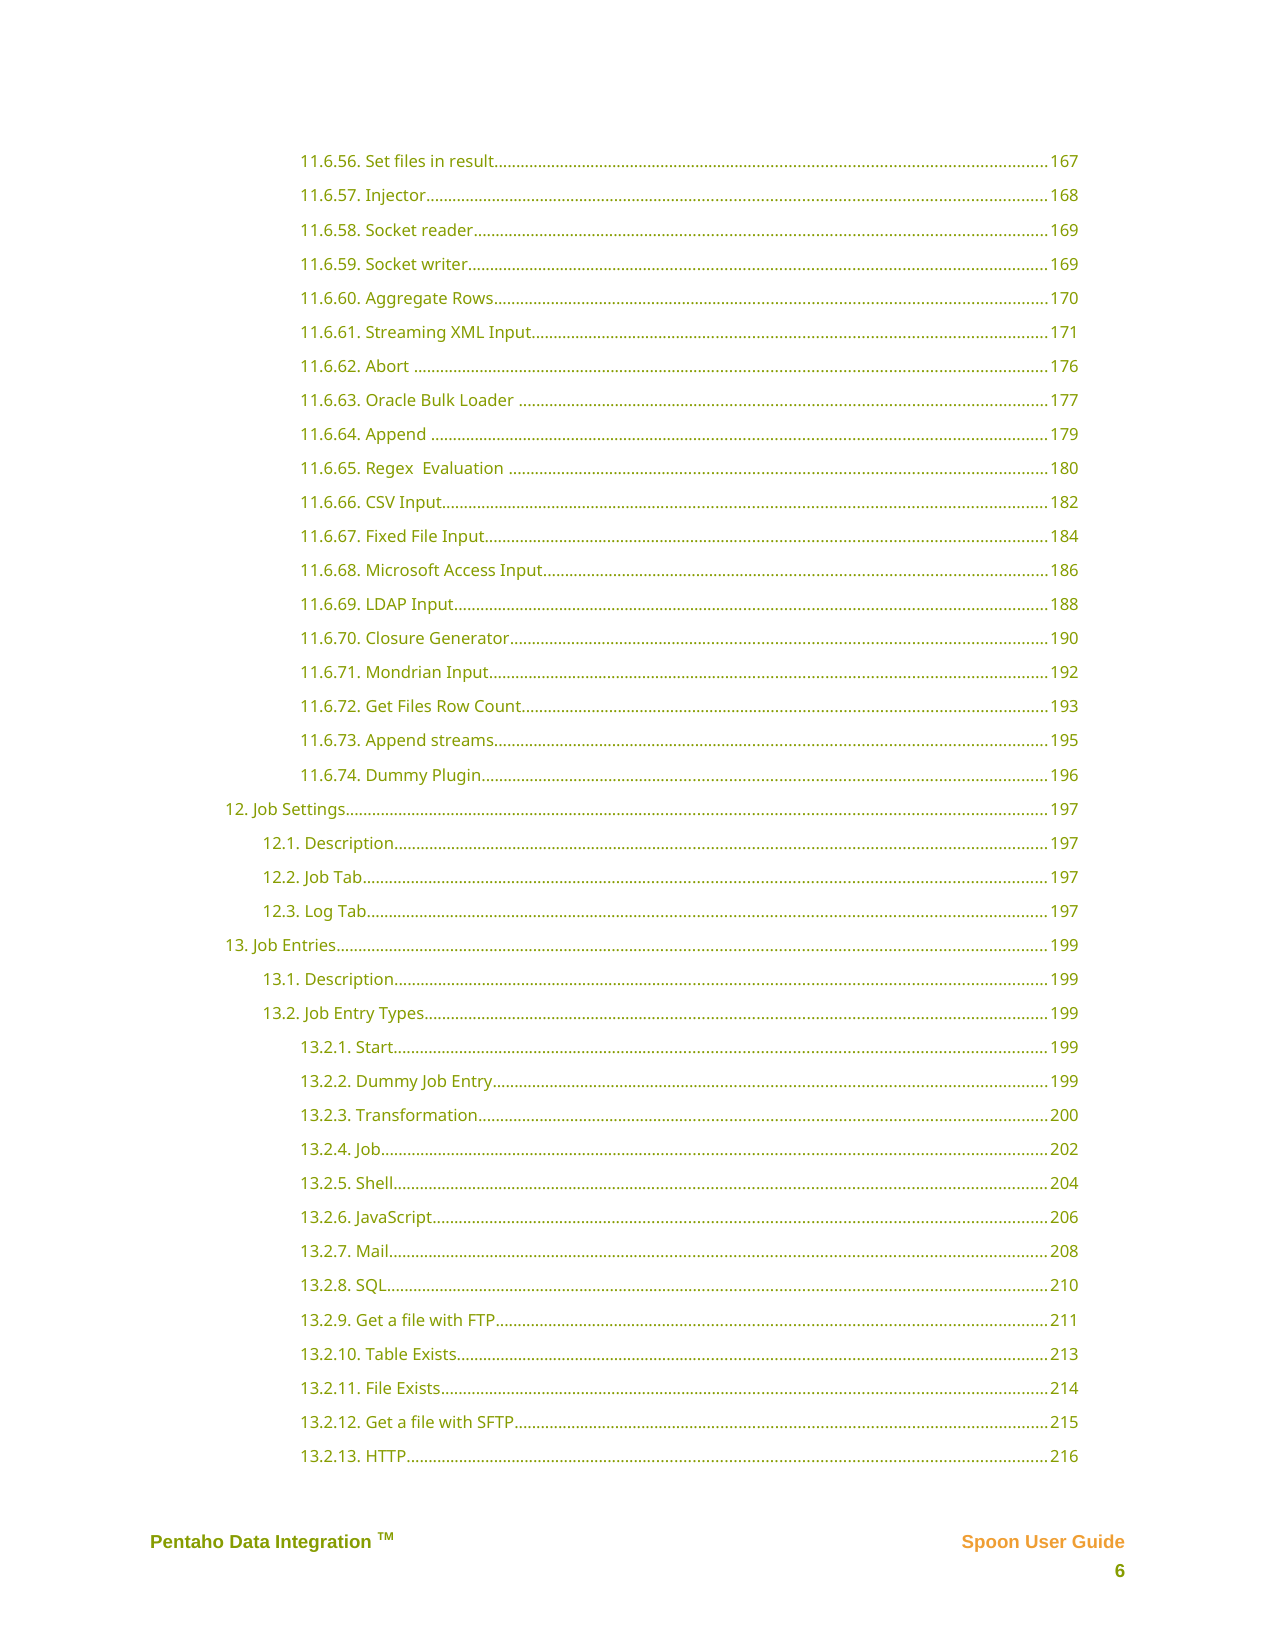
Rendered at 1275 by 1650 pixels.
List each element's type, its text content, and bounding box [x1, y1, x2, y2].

text 12.3. Log Tab 197 [262, 899, 1125, 922]
text 11.6.72. Get Files Row Count 193 [300, 695, 1125, 718]
text 11.6.73. Append streams 195 [300, 729, 1125, 752]
text 11.6.58. Socket reader 169 [300, 218, 1125, 241]
text 13.2.6. JavaScript 206 [300, 1206, 1125, 1229]
text 11.6.56. Set files in result 167 [300, 150, 1125, 173]
text 13. Job Entries 199 [225, 933, 1200, 956]
text 11.6.59. Socket writer 169 [300, 252, 1125, 275]
text 13.2.9. Get a file with FTP 211 [300, 1308, 1125, 1331]
text 13.2.3. Transformation 200 [300, 1104, 1125, 1126]
text 13.2. Job Entry Types 199 [262, 1002, 1125, 1024]
text 13.2.5. Shell 204 [300, 1172, 1125, 1194]
text 11.6.65. Regex Evaluation 180 [300, 457, 1125, 479]
text 11.6.57. Injector 168 [300, 184, 1125, 207]
text 13.2.7. Mail 208 [300, 1240, 1125, 1263]
text 11.6.69. LDAP Input 188 [300, 593, 1125, 616]
text 13.2.11. File Exists 214 [300, 1376, 1125, 1399]
text 11.6.64. Append 179 [300, 422, 1125, 445]
text 13.2.8. SQL 210 [300, 1274, 1125, 1297]
text 12.1. Description 197 [262, 831, 1125, 854]
text 13.2.10. Table Exists 213 [300, 1342, 1125, 1365]
text 13.2.4. Job 202 [300, 1138, 1125, 1161]
text 11.6.71. Mondrian Input 192 [300, 661, 1125, 684]
text 11.6.61. Streaming XML Input 171 [300, 320, 1125, 343]
text 12. Job Settings 197 [225, 797, 1200, 820]
text 11.6.62. Abort 176 [300, 354, 1125, 377]
text 11.6.68. Microsoft Access Input 186 [300, 559, 1125, 581]
text 13.2.13. HTTP 216 [300, 1444, 1125, 1467]
text 11.6.67. Fixed File Input 184 [300, 525, 1125, 547]
text 11.6.63. Oracle Bulk Loader 177 [300, 388, 1125, 411]
text 11.6.66. CSV Input 182 [300, 491, 1125, 513]
text 13.1. Description 199 [262, 967, 1125, 990]
text 13.2.12. Get a file with SFTP 215 [300, 1410, 1125, 1433]
text 13.2.2. Dummy Job Entry 199 [300, 1070, 1125, 1092]
text 11.6.70. Closure Generator 190 [300, 627, 1125, 649]
text 11.6.60. Aggregate Rows 170 [300, 286, 1125, 309]
text 13.2.1. Start 199 [300, 1036, 1125, 1058]
text 12.2. Job Tab 197 [262, 865, 1125, 888]
text 11.6.74. Dummy Plugin 196 [300, 763, 1125, 786]
